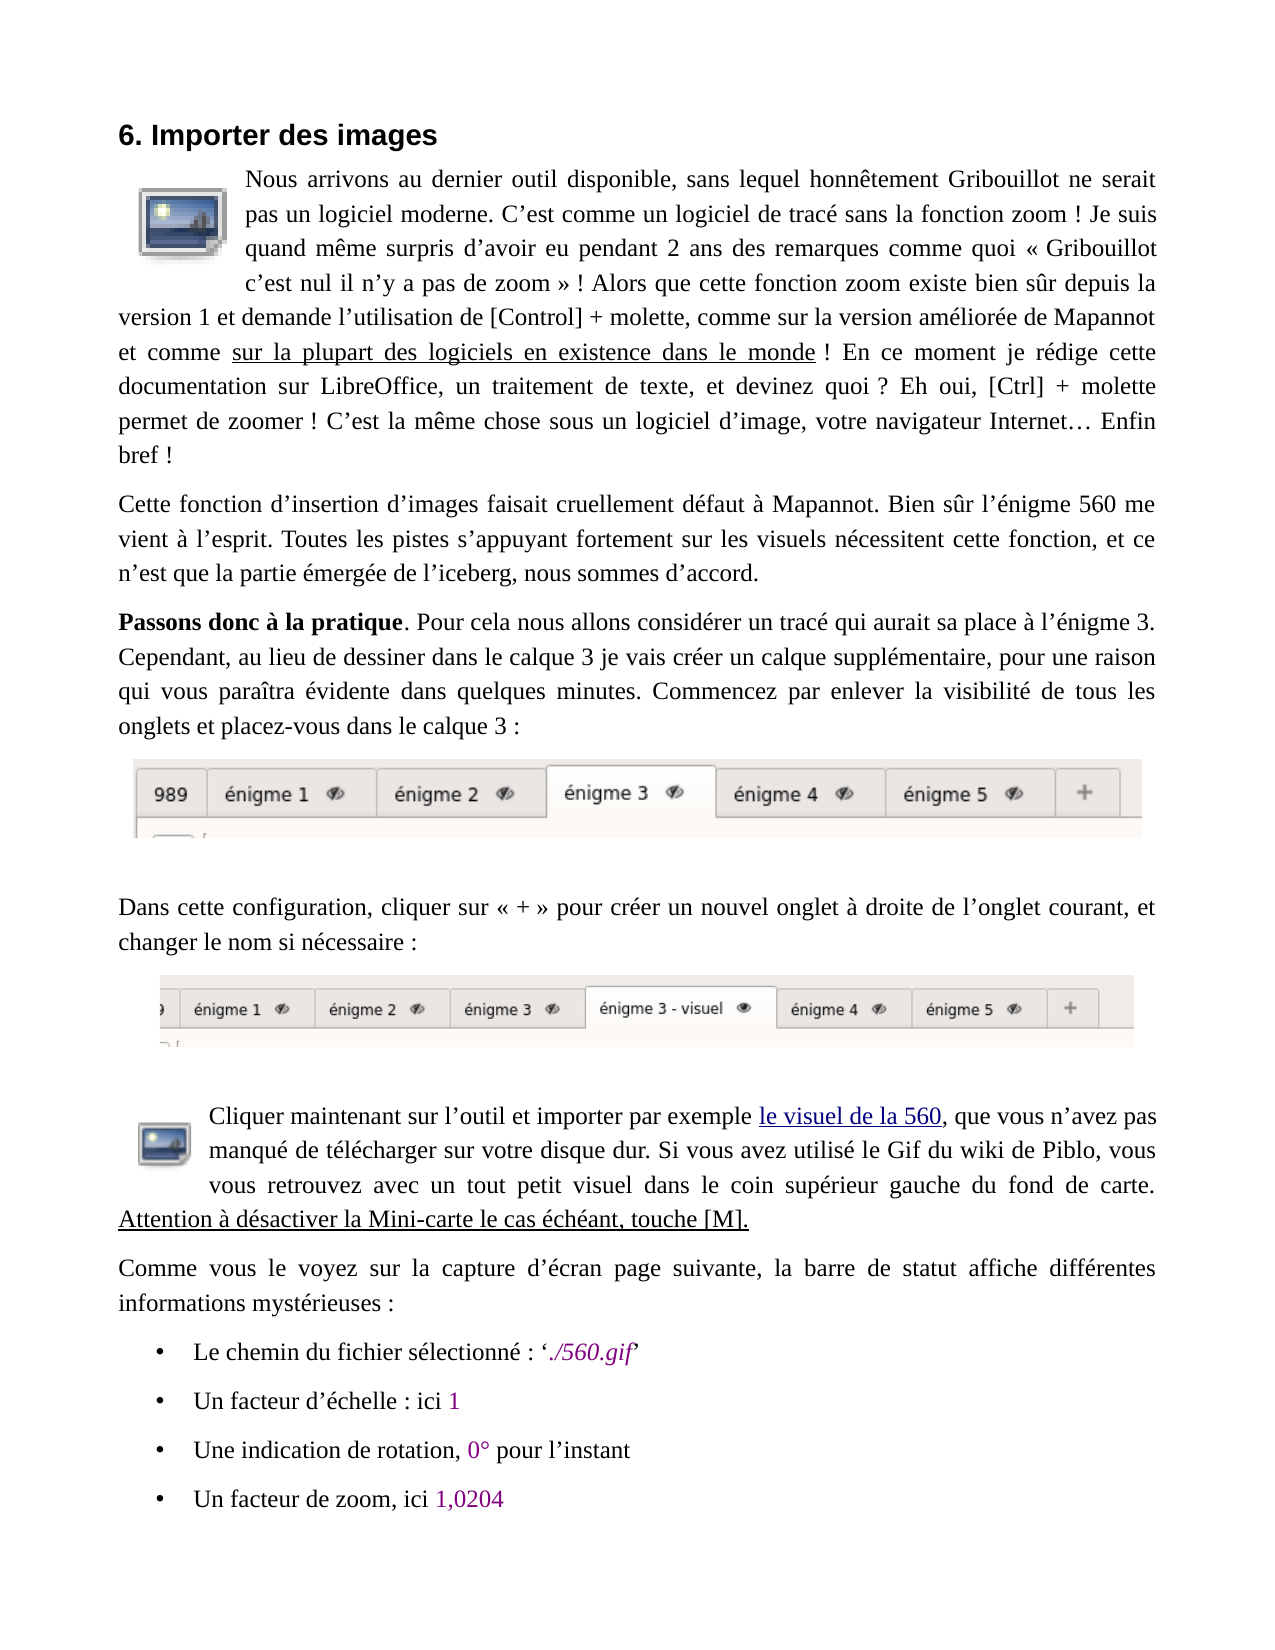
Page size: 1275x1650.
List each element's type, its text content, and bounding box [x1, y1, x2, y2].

picture [133, 759, 1142, 838]
text Cliquer maintenant sur l’outil et importer par exemple le visuel de la 560, que vous n’avez pas manqué de télécharger sur votre disque dur. Si vous avez utilisé le Gif du wiki de Piblo, vous vous retrouvez avec un tout petit visuel dans le coin supérieur gauche du fond de carte. Attention à désactiver la Mini-carte le cas échéant, touche [M]. [118, 1101, 1157, 1233]
text Cette fonction d’insertion d’images faisait cruellement défaut à Mapannot. Bien sûr l’énigme 560 me vient à l’esprit. Toutes les pistes s’appuyant fortement sur les visuels nécessitent cette fonction, et ce n’est que la partie émergée de l’iceberg, nous sommes d’accord. [118, 489, 1157, 587]
subtitle 6. Importer des images [118, 118, 1157, 152]
text Comme vous le voyez sur la capture d’écran page suivante, la barre de statut affiche différentes informations mystérieuses : [118, 1253, 1157, 1317]
list Une indication de rotation, 0° pour l’instant [156, 1435, 1157, 1464]
picture [138, 180, 227, 269]
text Dans cette configuration, cliquer sur « + » pour créer un nouvel onglet à droite de l’onglet courant, et changer le nom si nécessaire : [118, 892, 1157, 956]
list Le chemin du fichier sélectionné : ‘./560.gif’ [156, 1337, 1157, 1366]
list Un facteur de zoom, ici 1,0204 [156, 1484, 1157, 1513]
text Nous arrivons au dernier outil disponible, sans lequel honnêtement Gribouillot ne serait pas un logiciel moderne. C’est comme un logiciel de tracé sans la fonction zoom ! Je suis quand même surpris d’avoir eu pendant 2 ans des remarques comme quoi « Gribouillot c’est nul il n’y a pas de zoom » ! Alors que cette fonction zoom existe bien sûr depuis la version 1 et demande l’utilisation de [Control] + molette, comme sur la version améliorée de Mapannot et comme sur la plupart des logiciels en existence dans le monde ! En ce moment je rédige cette documentation sur LibreOffice, un traitement de texte, et devinez quoi ? Eh oui, [Ctrl] + molette permet de zoomer ! C’est la même chose sous un logiciel d’image, votre navigateur Internet… Enfin bref ! [118, 163, 1157, 469]
picture [159, 975, 1134, 1047]
picture [138, 1119, 192, 1173]
list Un facteur d’échelle : ici 1 [156, 1386, 1157, 1415]
text Passons donc à la pratique. Pour cela nous allons considérer un tracé qui aurait sa place à l’énigme 3. Cependant, au lieu de dessiner dans le calque 3 je vais créer un calque supplémentaire, pour une raison qui vous paraîtra évidente dans quelques minutes. Commencez par enlever la visibilité de tous les onglets et placez-vous dans le calque 3 : [118, 607, 1157, 739]
